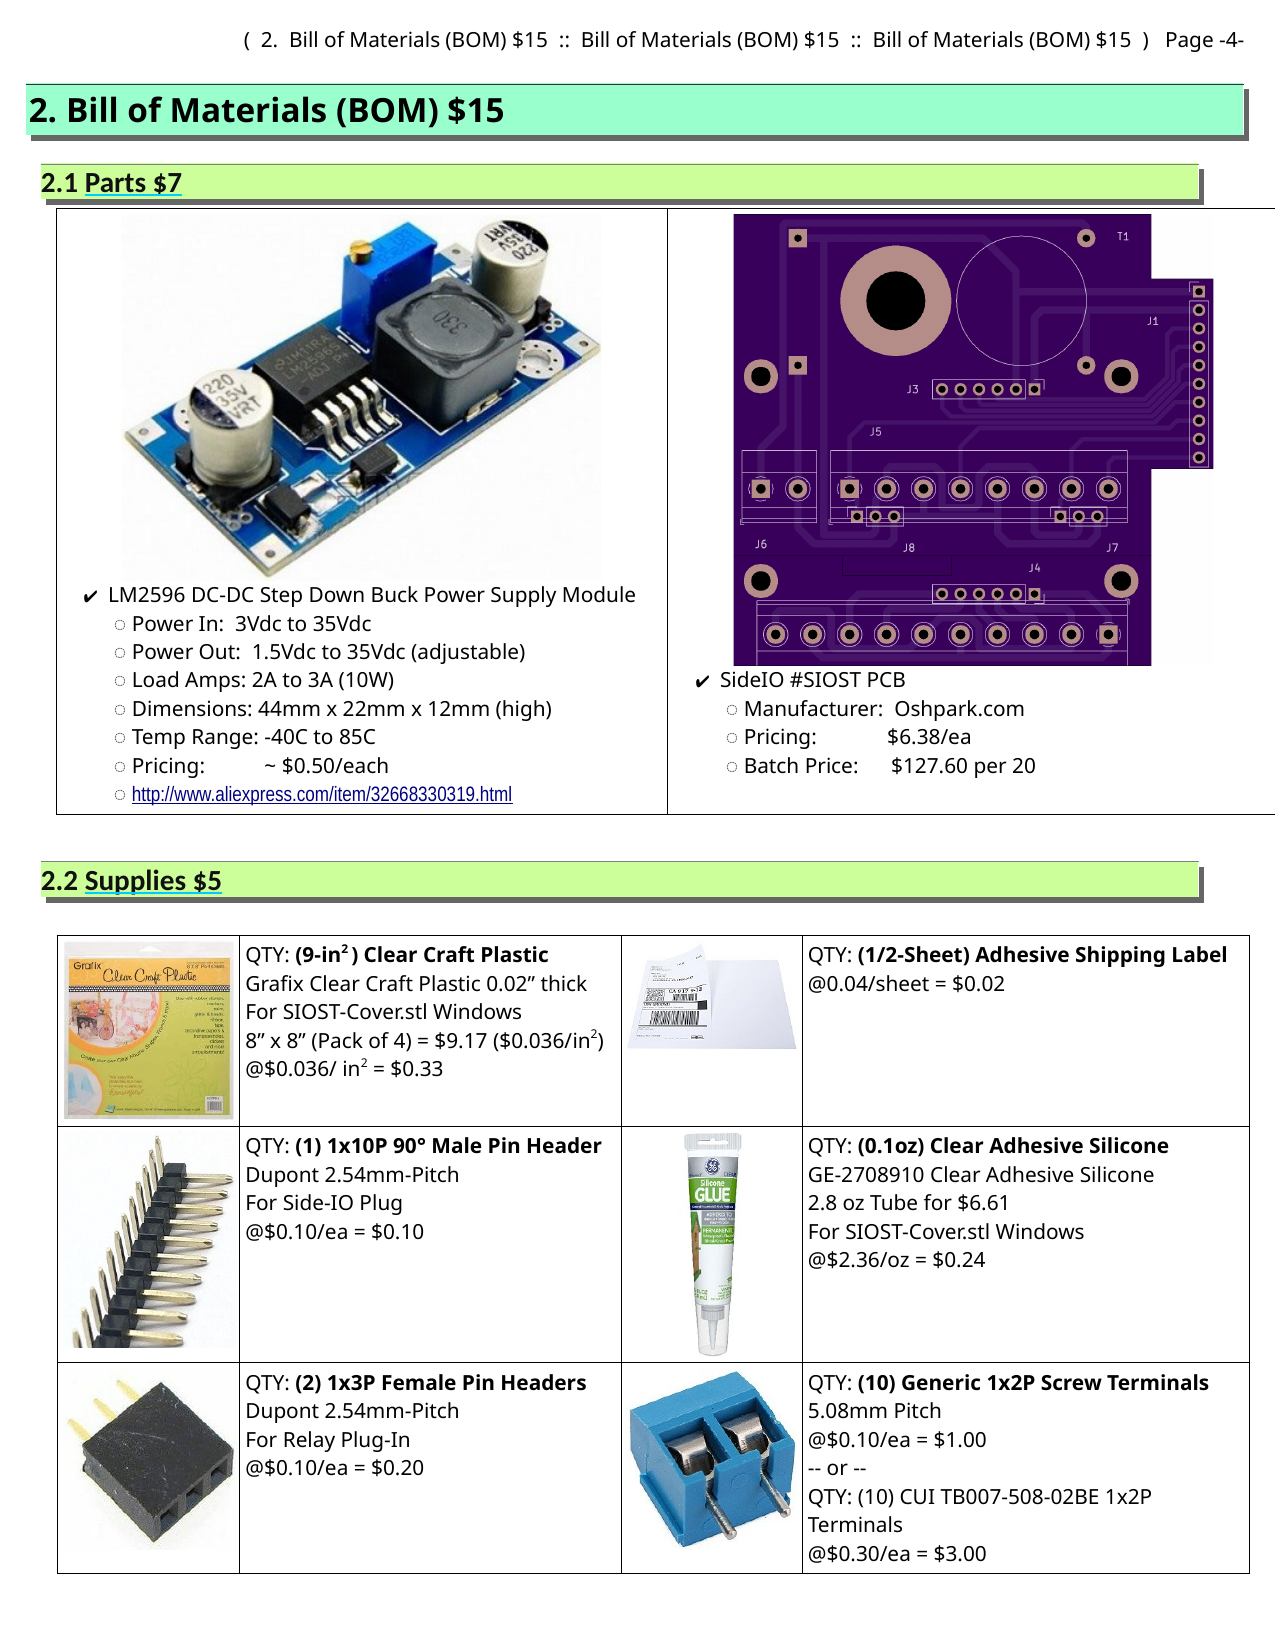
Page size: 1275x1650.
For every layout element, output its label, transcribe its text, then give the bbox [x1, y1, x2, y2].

picture [626, 1368, 798, 1550]
subtitle Parts $7 [41, 165, 1198, 199]
table_cell [58, 1127, 239, 1362]
table_header [58, 936, 239, 1126]
table_cell QTY: (2) 1x3P Female Pin Headers Dupont 2.54mm-Pitch For Relay Plug-In @$0.10/ea = $0.20 [240, 1363, 621, 1573]
table_cell [622, 1127, 802, 1362]
table_cell QTY: (10) Generic 1x2P Screw Terminals 5.08mm Pitch @$0.10/ea = $1.00 -- or -- QTY: (10) CUI TB007-508-02BE 1x2P Terminals @$0.30/ea = $3.00 [803, 1363, 1249, 1573]
picture [733, 214, 1214, 666]
subtitle Supplies $5 [41, 862, 1198, 897]
table_header [622, 936, 802, 1126]
table_cell QTY: (0.1oz) Clear Adhesive Silicone GE-2708910 Clear Adhesive Silicone 2.8 oz Tube for $6.61 For SIOST-Cover.stl Windows @$2.36/oz = $0.24 [803, 1127, 1249, 1362]
table_cell [622, 1363, 802, 1573]
table_cell QTY: (1) 1x10P 90° Male Pin Header Dupont 2.54mm-Pitch For Side-IO Plug @$0.10/ea = $0.10 [240, 1127, 621, 1362]
subtitle Bill of Materials (BOM) $15 [26, 85, 1243, 135]
picture [62, 1368, 239, 1550]
picture [62, 940, 234, 1120]
picture [62, 1131, 237, 1348]
table_header QTY: (9-in2 ) Clear Craft Plastic Grafix Clear Craft Plastic 0.02” thick For SIOST-Cover.stl Windows 8” x 8” (Pack of 4) = $9.17 ($0.036/in2) @$0.036/ in2 = $0.33 [240, 936, 621, 1126]
table_header LM2596 DC-DC Step Down Buck Power Supply Module Power In: 3Vdc to 35Vdc Power Out: 1.5Vdc to 35Vdc (adjustable) Load Amps: 2A to 3A (10W) Dimensions: 44mm x 22mm x 12mm (high) Temp Range: -40C to 85C Pricing: ~ $0.50/each http://www.aliexpress.com/item/32668330319.html [57, 209, 667, 813]
picture [625, 940, 797, 1050]
table_cell [58, 1363, 239, 1573]
table_header SideIO #SIOST PCB Manufacturer: Oshpark.com Pricing: $6.38/ea Batch Price: $127.60 per 20 [668, 209, 1275, 813]
picture [678, 1131, 745, 1357]
table_header QTY: (1/2-Sheet) Adhesive Shipping Label @0.04/sheet = $0.02 [803, 936, 1249, 1126]
picture [121, 214, 602, 581]
